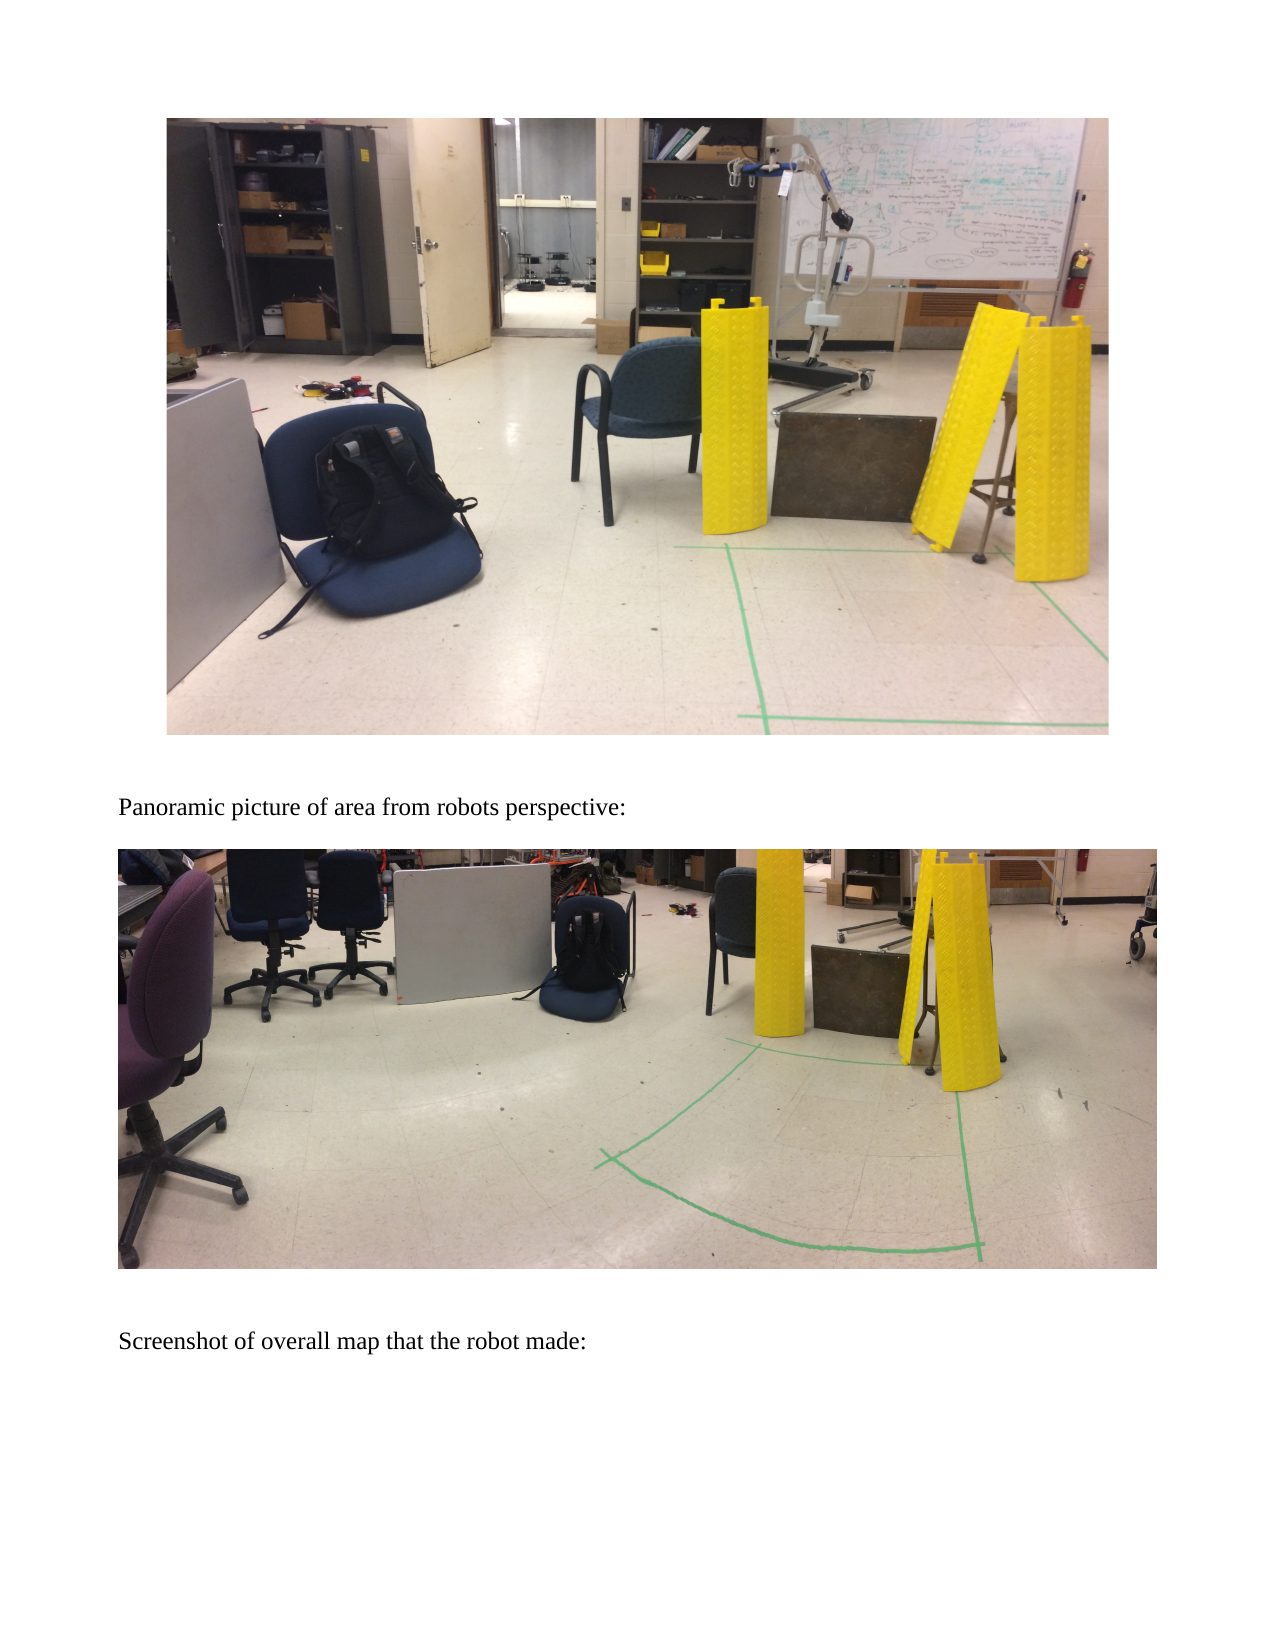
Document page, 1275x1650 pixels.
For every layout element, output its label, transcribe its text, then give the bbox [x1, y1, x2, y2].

text Panoramic picture of area from robots perspective: [118, 792, 1157, 821]
picture [118, 849, 1157, 1269]
picture [166, 118, 1109, 735]
text Screenshot of overall map that the robot made: [118, 1326, 1157, 1355]
